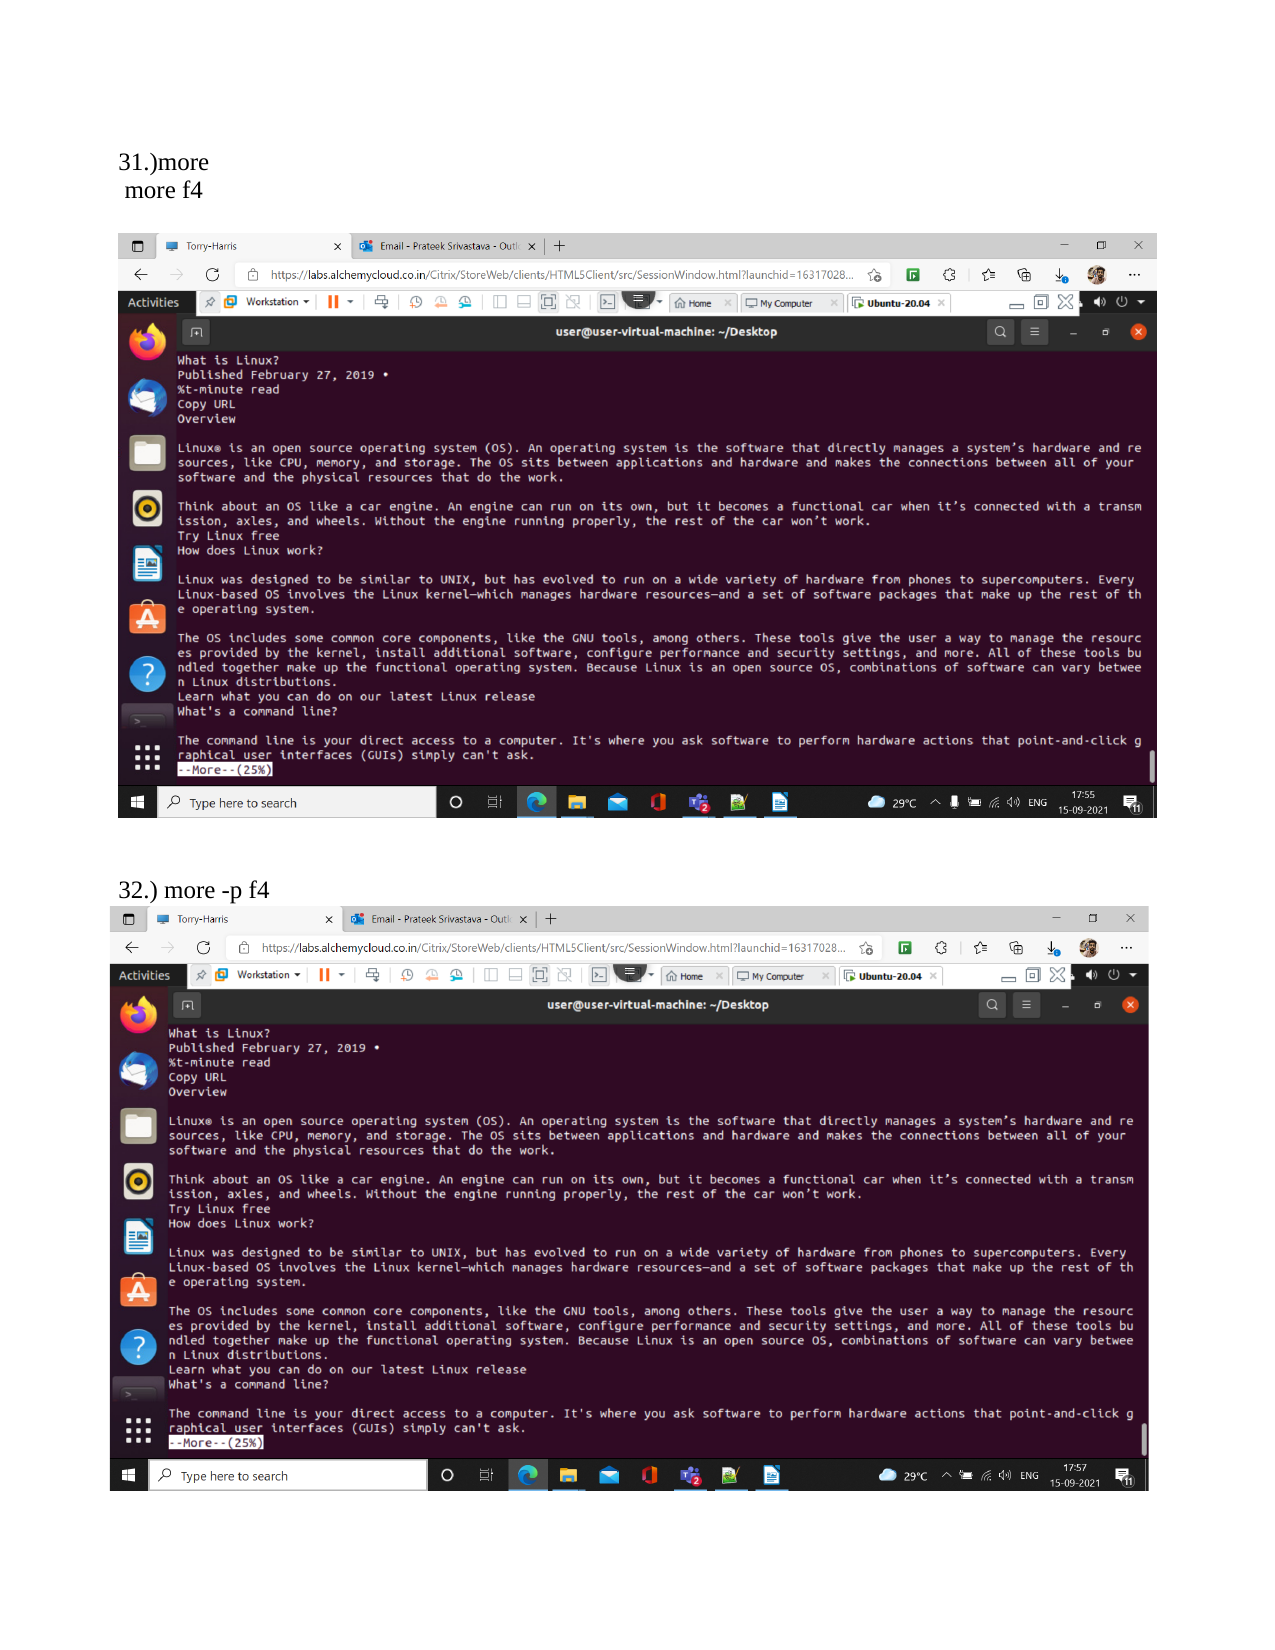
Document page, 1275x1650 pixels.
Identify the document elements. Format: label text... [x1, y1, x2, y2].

picture [118, 233, 1157, 818]
picture [109, 906, 1149, 1491]
text 31.)more [118, 147, 1157, 176]
text 32.) more -p f4 [118, 875, 1157, 904]
text more f4 [118, 176, 1157, 204]
